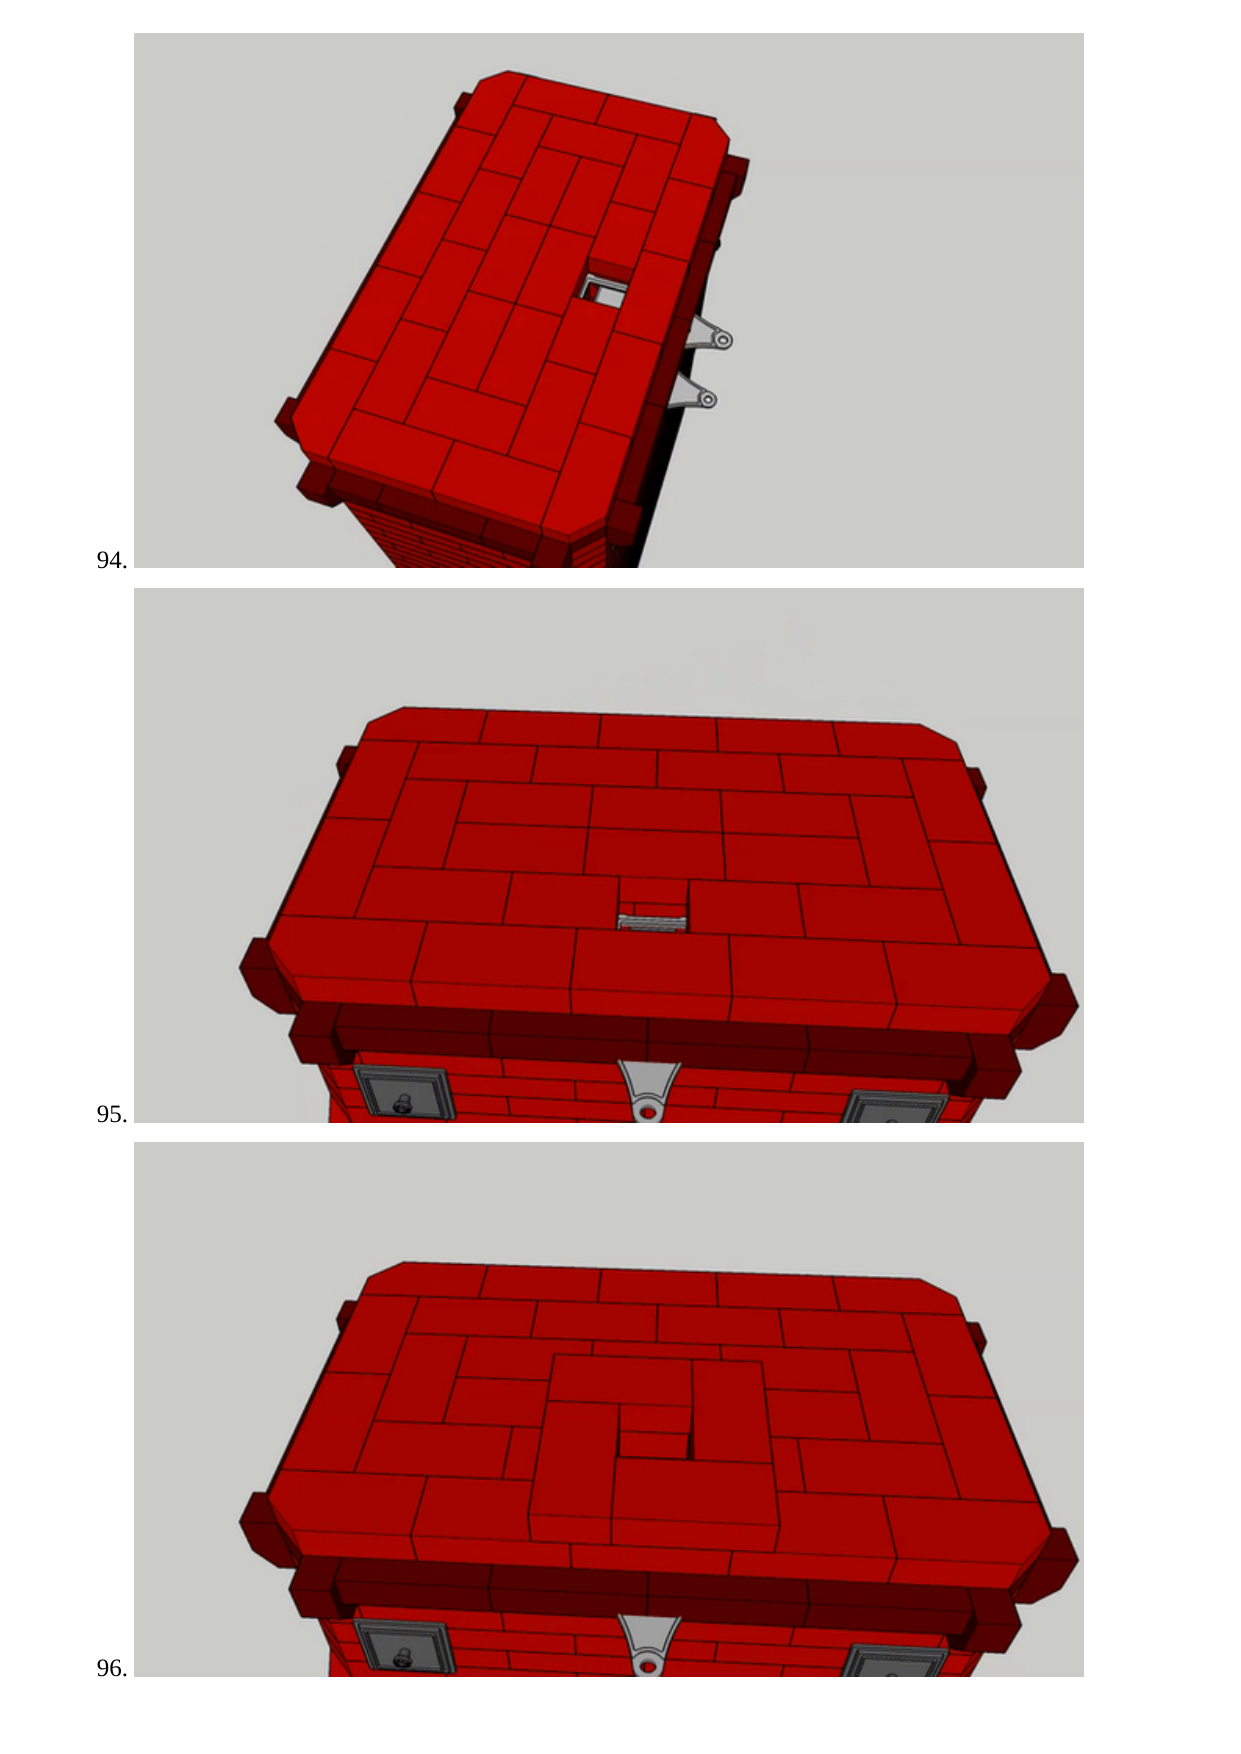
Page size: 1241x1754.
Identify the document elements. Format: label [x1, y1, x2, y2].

picture [134, 1142, 1084, 1677]
picture [134, 588, 1084, 1123]
picture [134, 33, 1084, 568]
